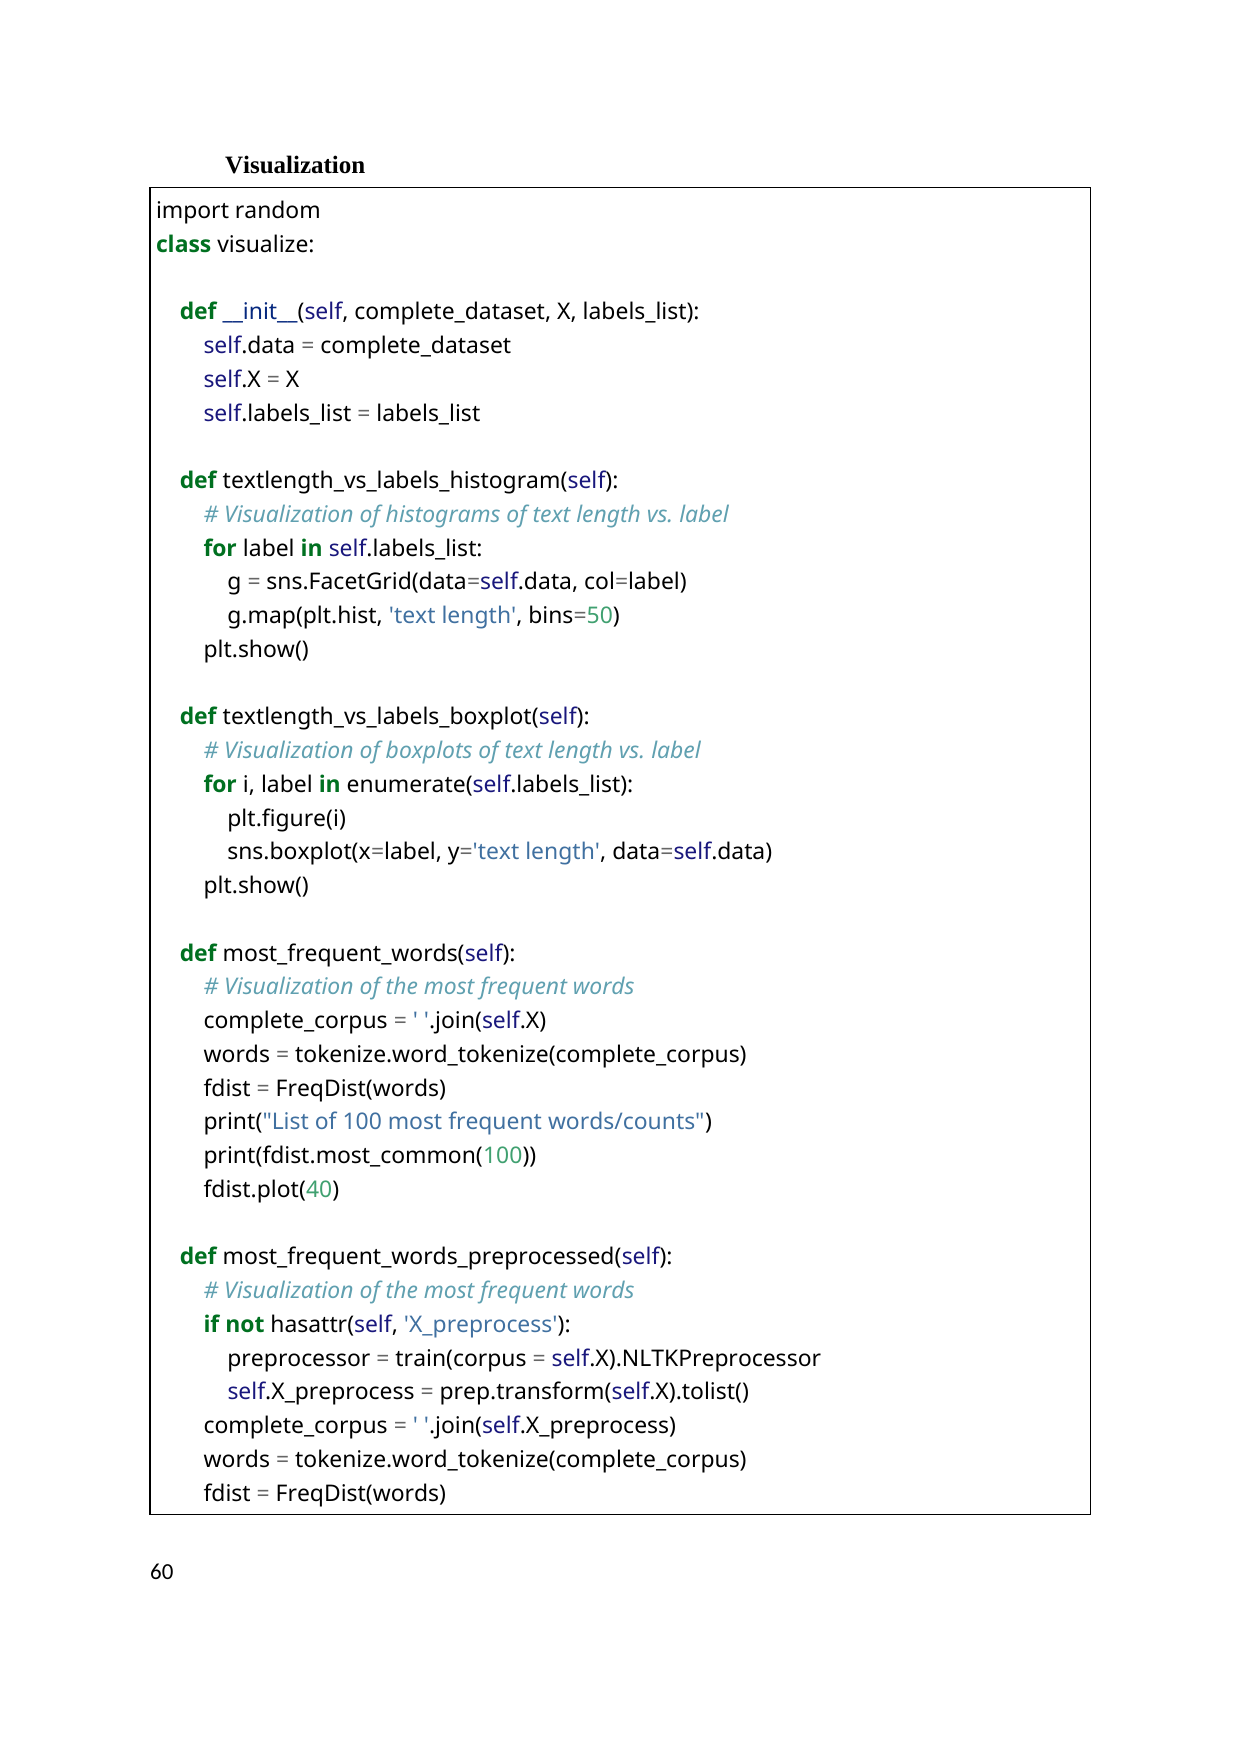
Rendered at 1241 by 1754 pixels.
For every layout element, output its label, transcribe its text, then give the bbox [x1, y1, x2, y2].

subtitle Visualization [150, 150, 1090, 179]
table_header import random class visualize: def __init__(self, complete_dataset, X, labels_list): self.data = complete_dataset self.X = X self.labels_list = labels_list def textlength_vs_labels_histogram(self): # Visualization of histograms of text length vs. label for label in self.labels_list: g = sns.FacetGrid(data=self.data, col=label) g.map(plt.hist, 'text length', bins=50) plt.show() def textlength_vs_labels_boxplot(self): # Visualization of boxplots of text length vs. label for i, label in enumerate(self.labels_list): plt.figure(i) sns.boxplot(x=label, y='text length', data=self.data) plt.show() def most_frequent_words(self): # Visualization of the most frequent words complete_corpus = ' '.join(self.X) words = tokenize.word_tokenize(complete_corpus) fdist = FreqDist(words) print("List of 100 most frequent words/counts") print(fdist.most_common(100)) fdist.plot(40) def most_frequent_words_preprocessed(self): # Visualization of the most frequent words if not hasattr(self, 'X_preprocess'): preprocessor = train(corpus = self.X).NLTKPreprocessor self.X_preprocess = prep.transform(self.X).tolist() complete_corpus = ' '.join(self.X_preprocess) words = tokenize.word_tokenize(complete_corpus) fdist = FreqDist(words) [151, 188, 1090, 1513]
